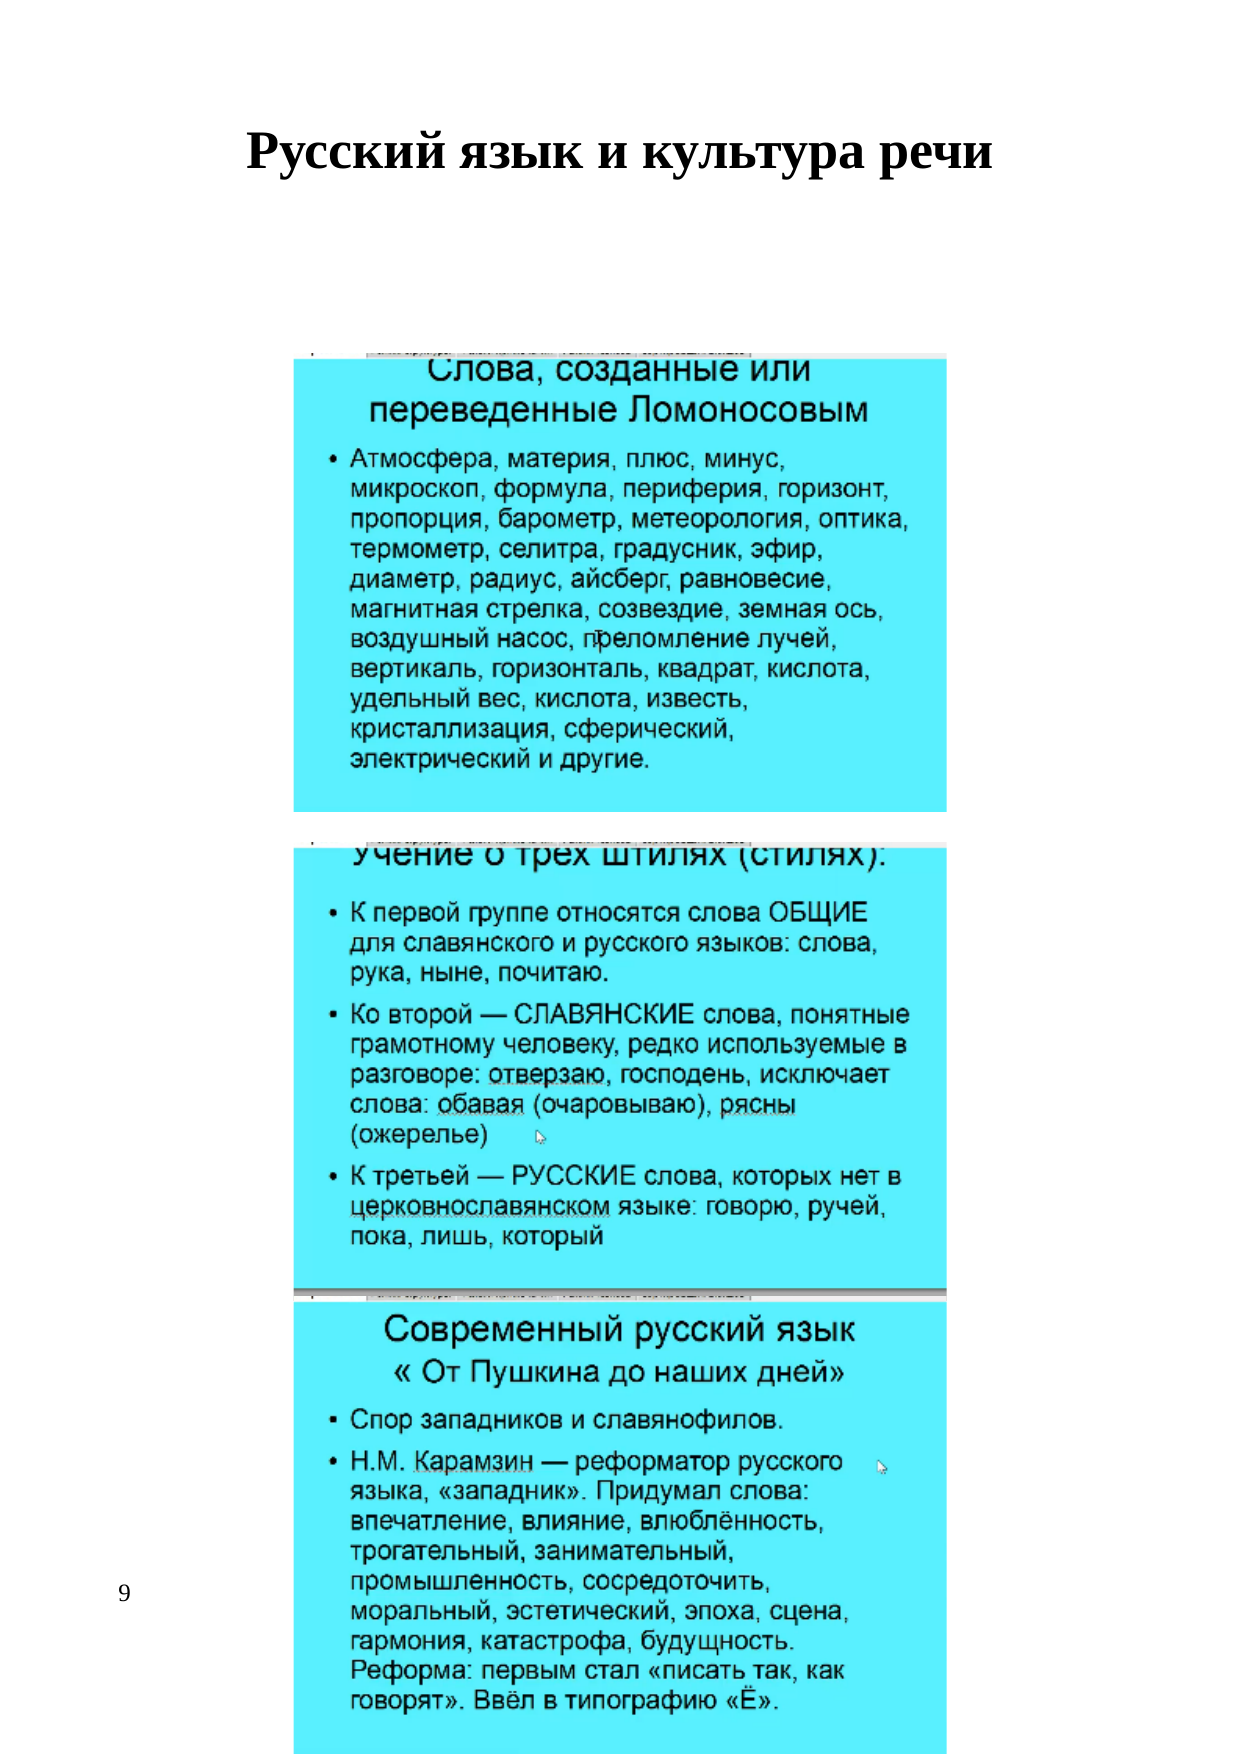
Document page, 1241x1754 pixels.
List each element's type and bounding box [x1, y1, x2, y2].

picture [293, 842, 947, 1754]
picture [293, 353, 947, 812]
